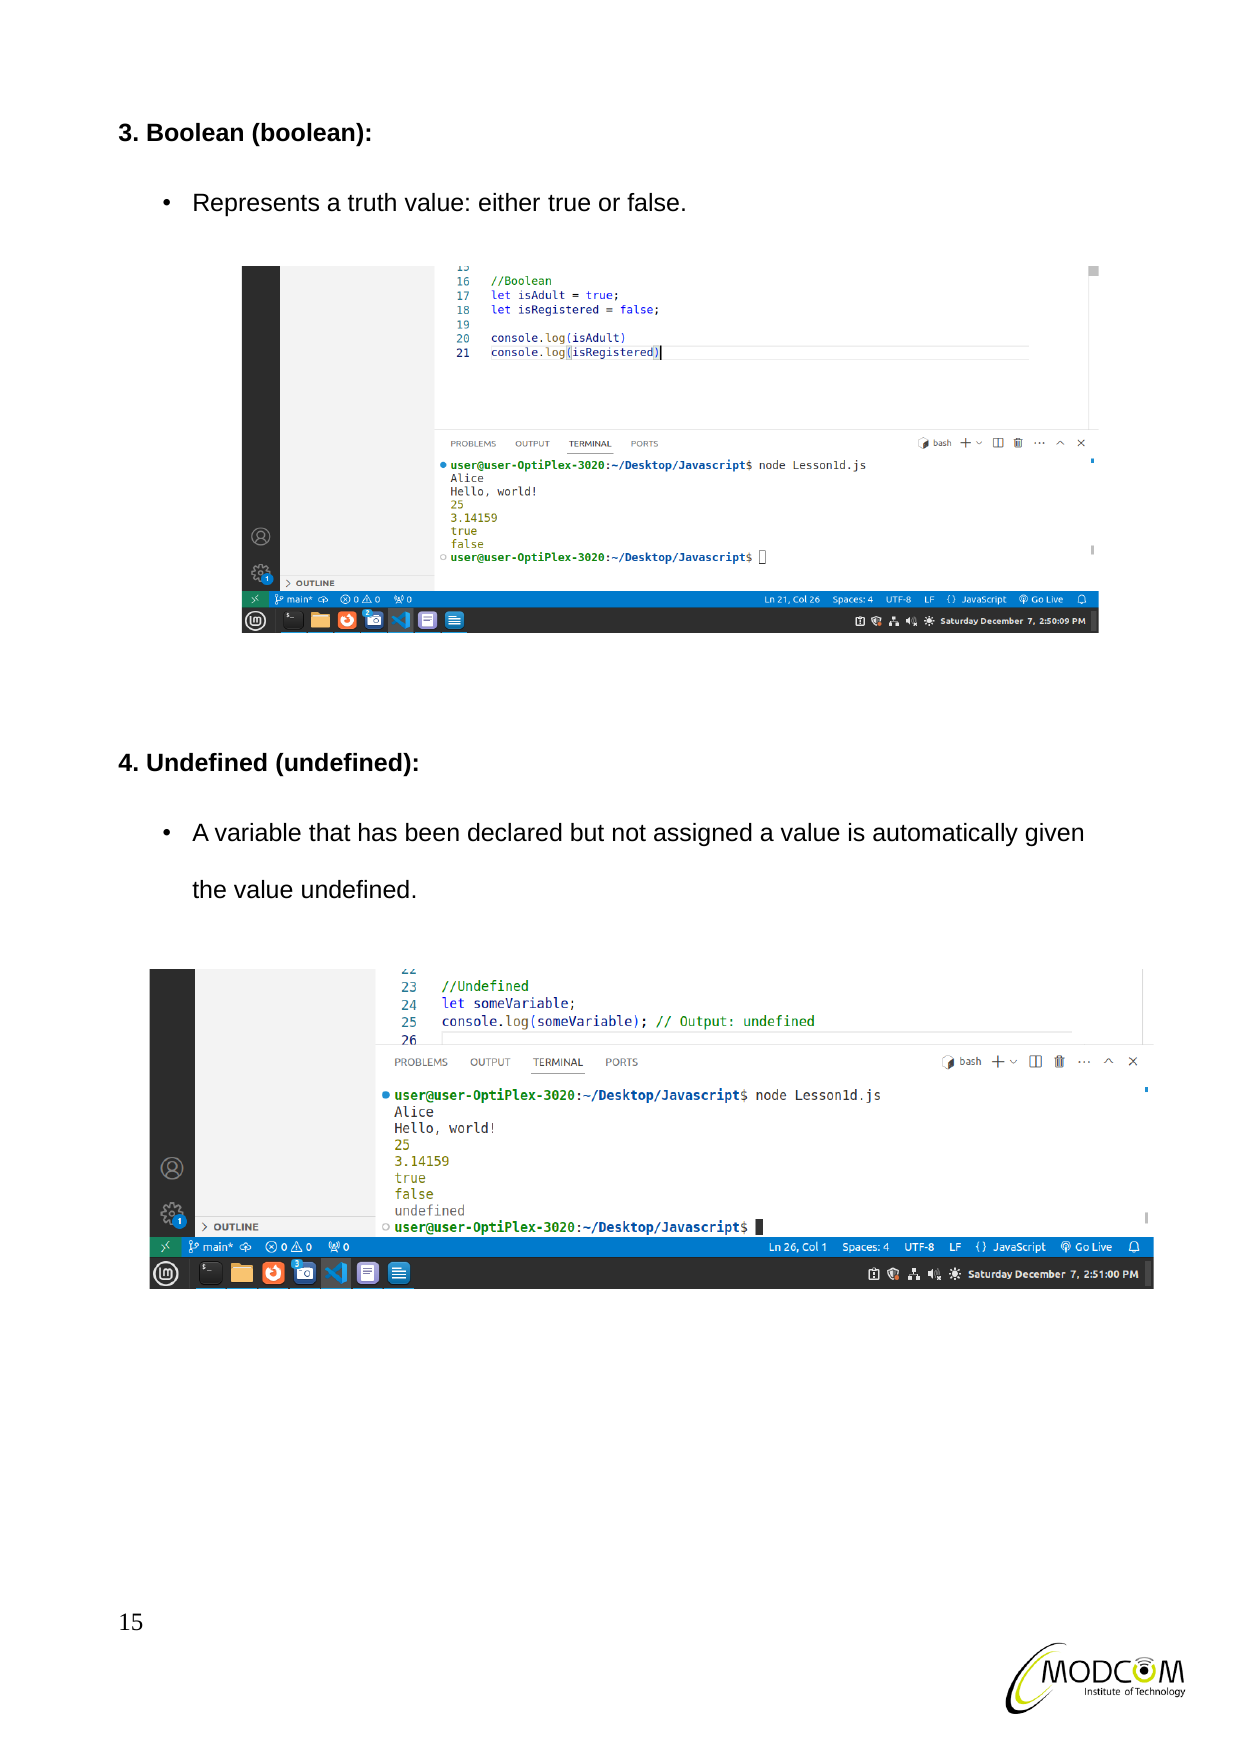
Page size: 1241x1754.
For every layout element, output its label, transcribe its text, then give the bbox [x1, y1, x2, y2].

list Represents a truth value: either true or false. [162, 188, 1122, 217]
picture [997, 1626, 1191, 1718]
subtitle 3. Boolean (boolean): [118, 118, 1122, 147]
picture [241, 266, 1099, 633]
subtitle 4. Undefined (undefined): [118, 747, 1122, 776]
list A variable that has been declared but not assigned a value is automatically given the value undefined. [162, 817, 1122, 904]
